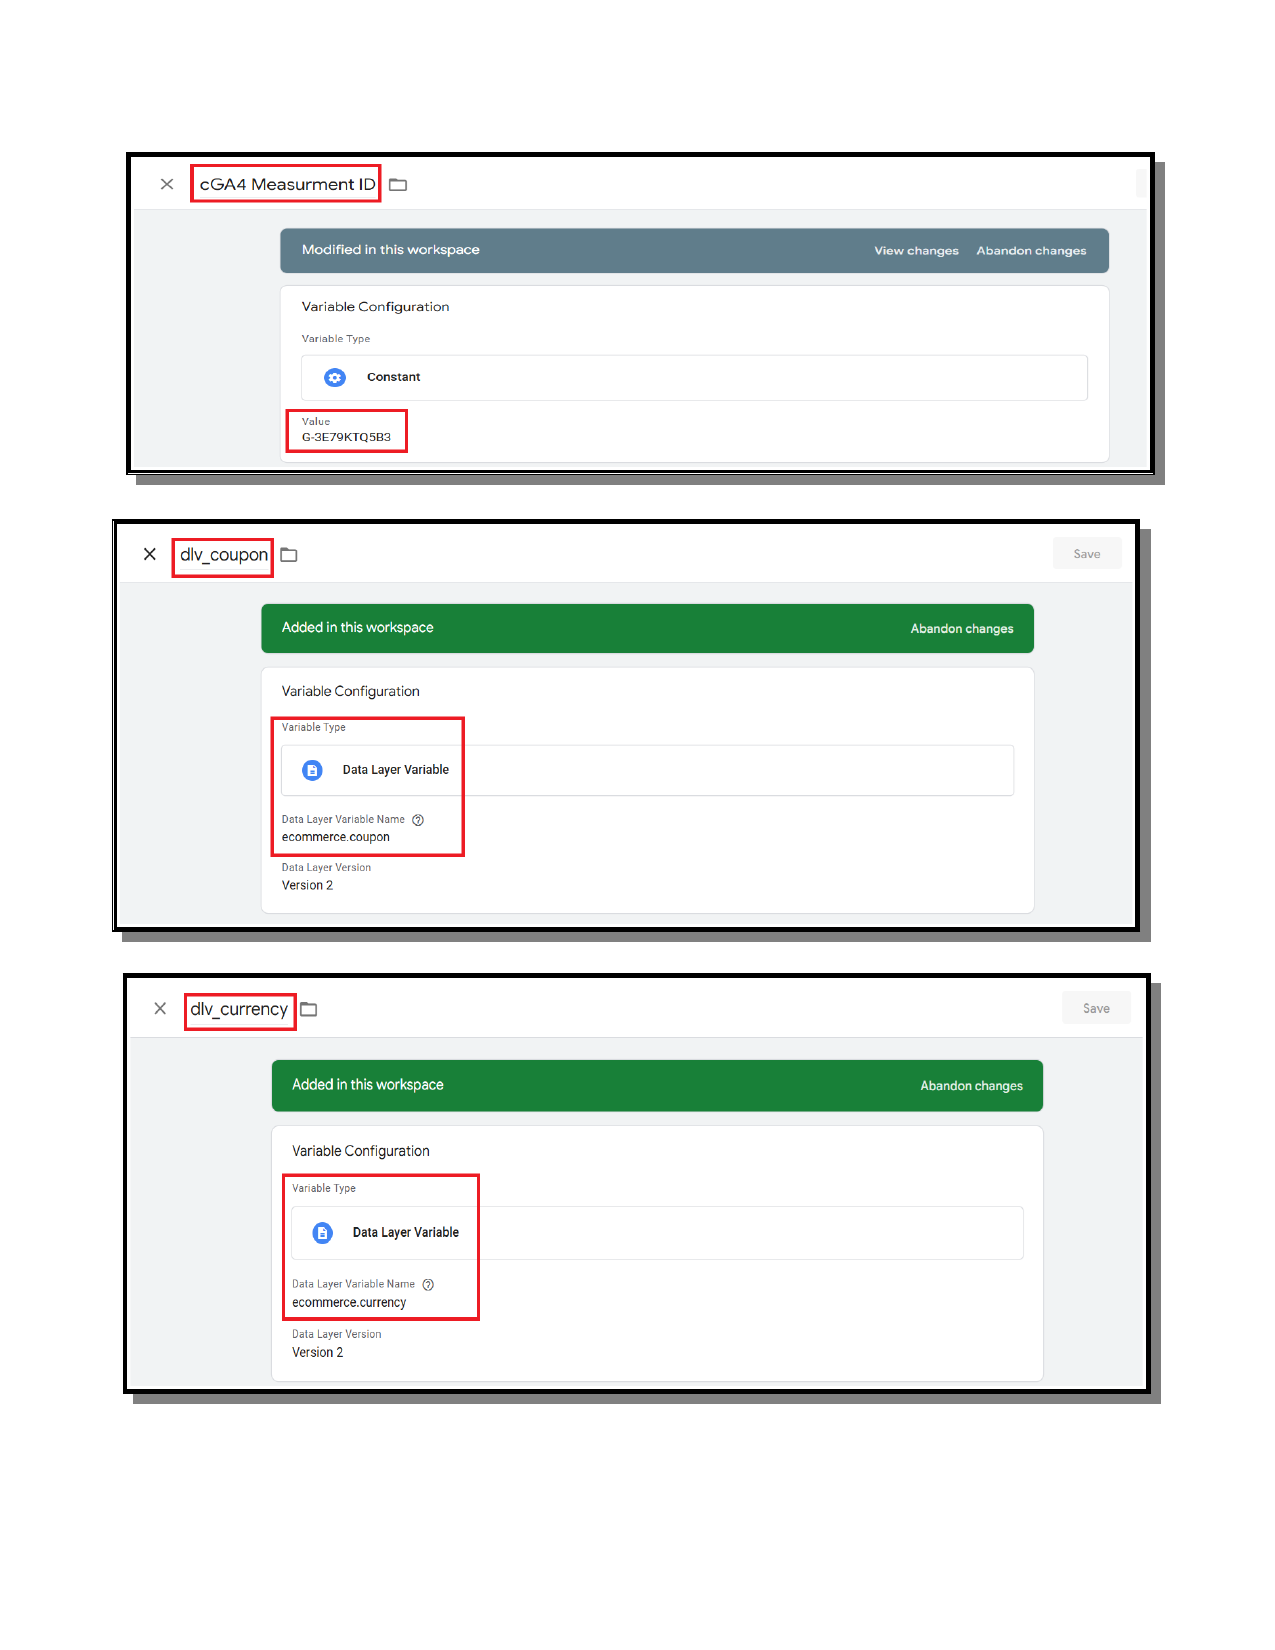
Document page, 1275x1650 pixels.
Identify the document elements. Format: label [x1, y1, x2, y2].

picture [130, 980, 1143, 1386]
picture [119, 526, 1133, 924]
